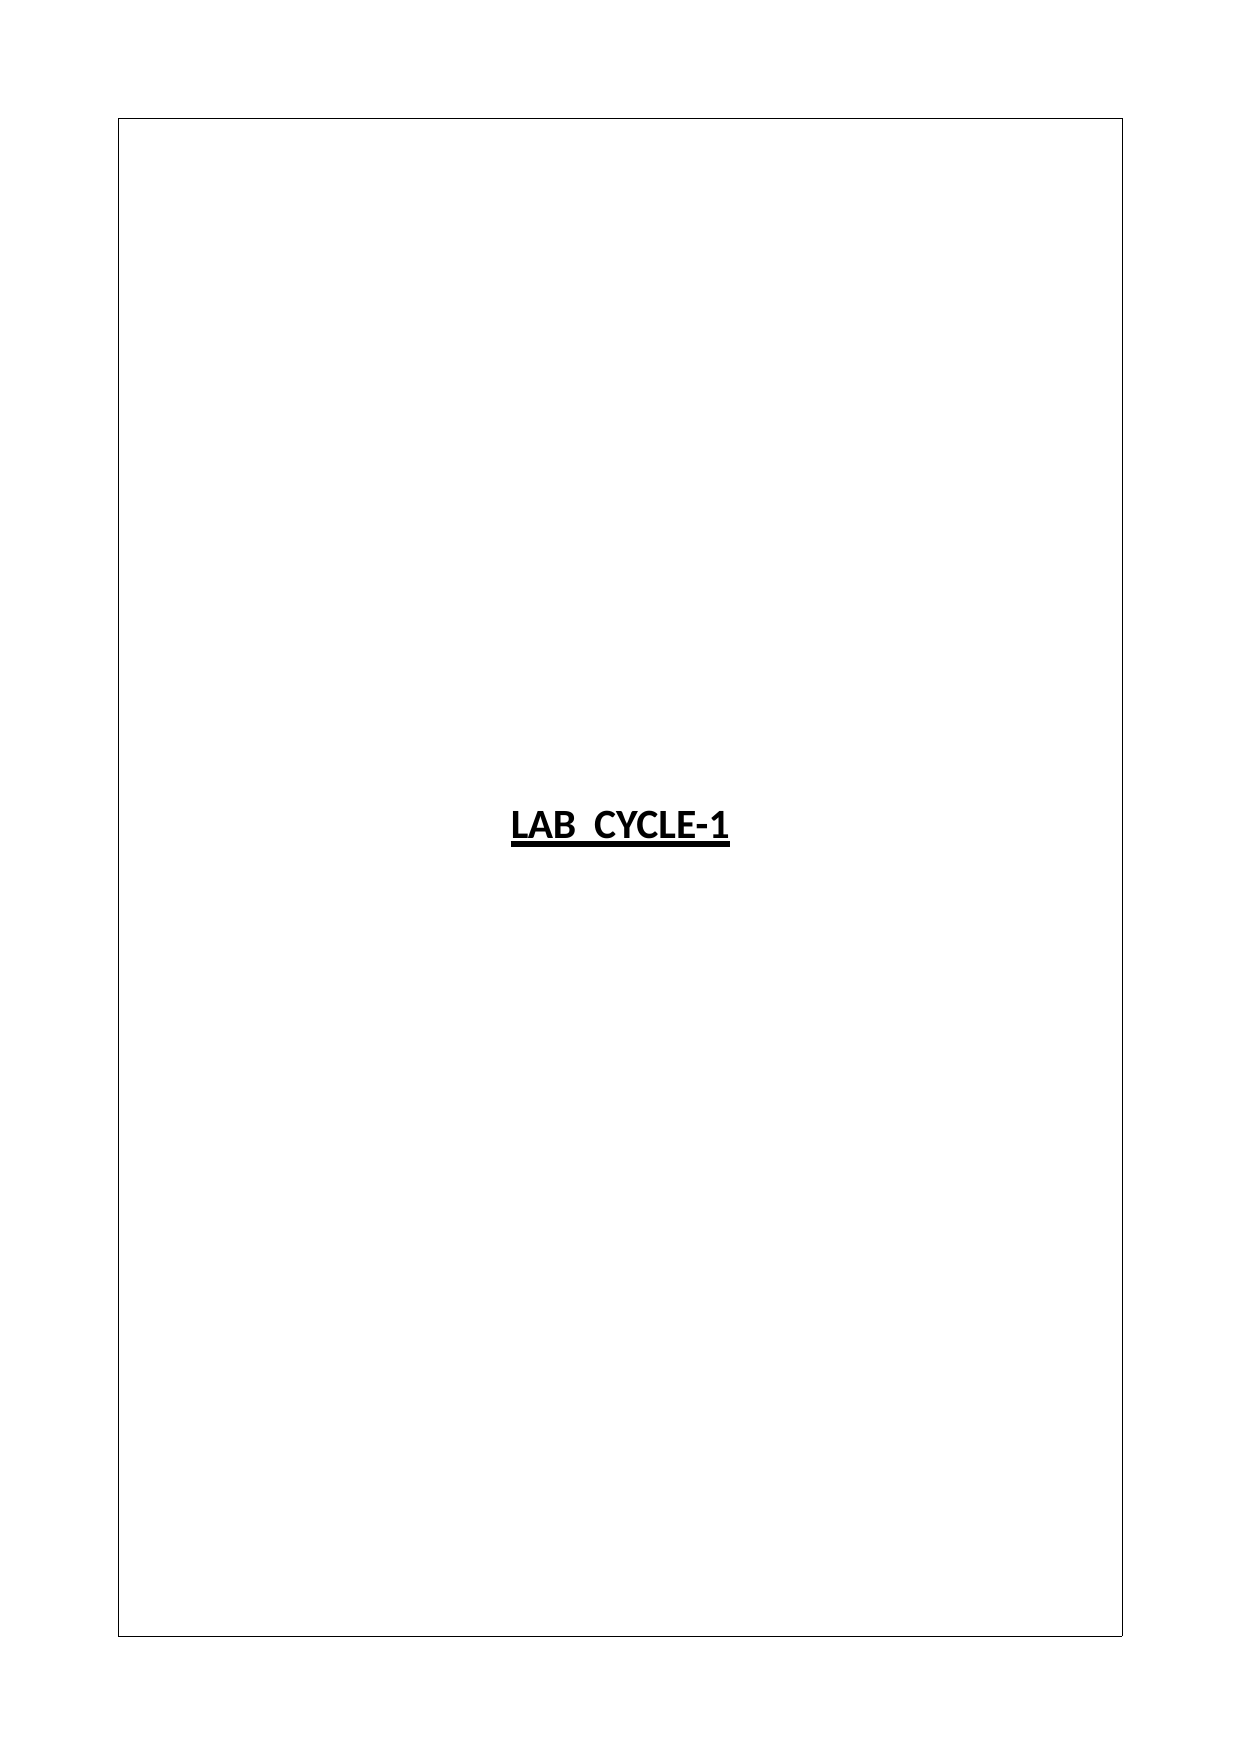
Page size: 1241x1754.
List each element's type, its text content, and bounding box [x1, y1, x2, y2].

subtitle LAB CYCLE-1 [121, 798, 1119, 849]
